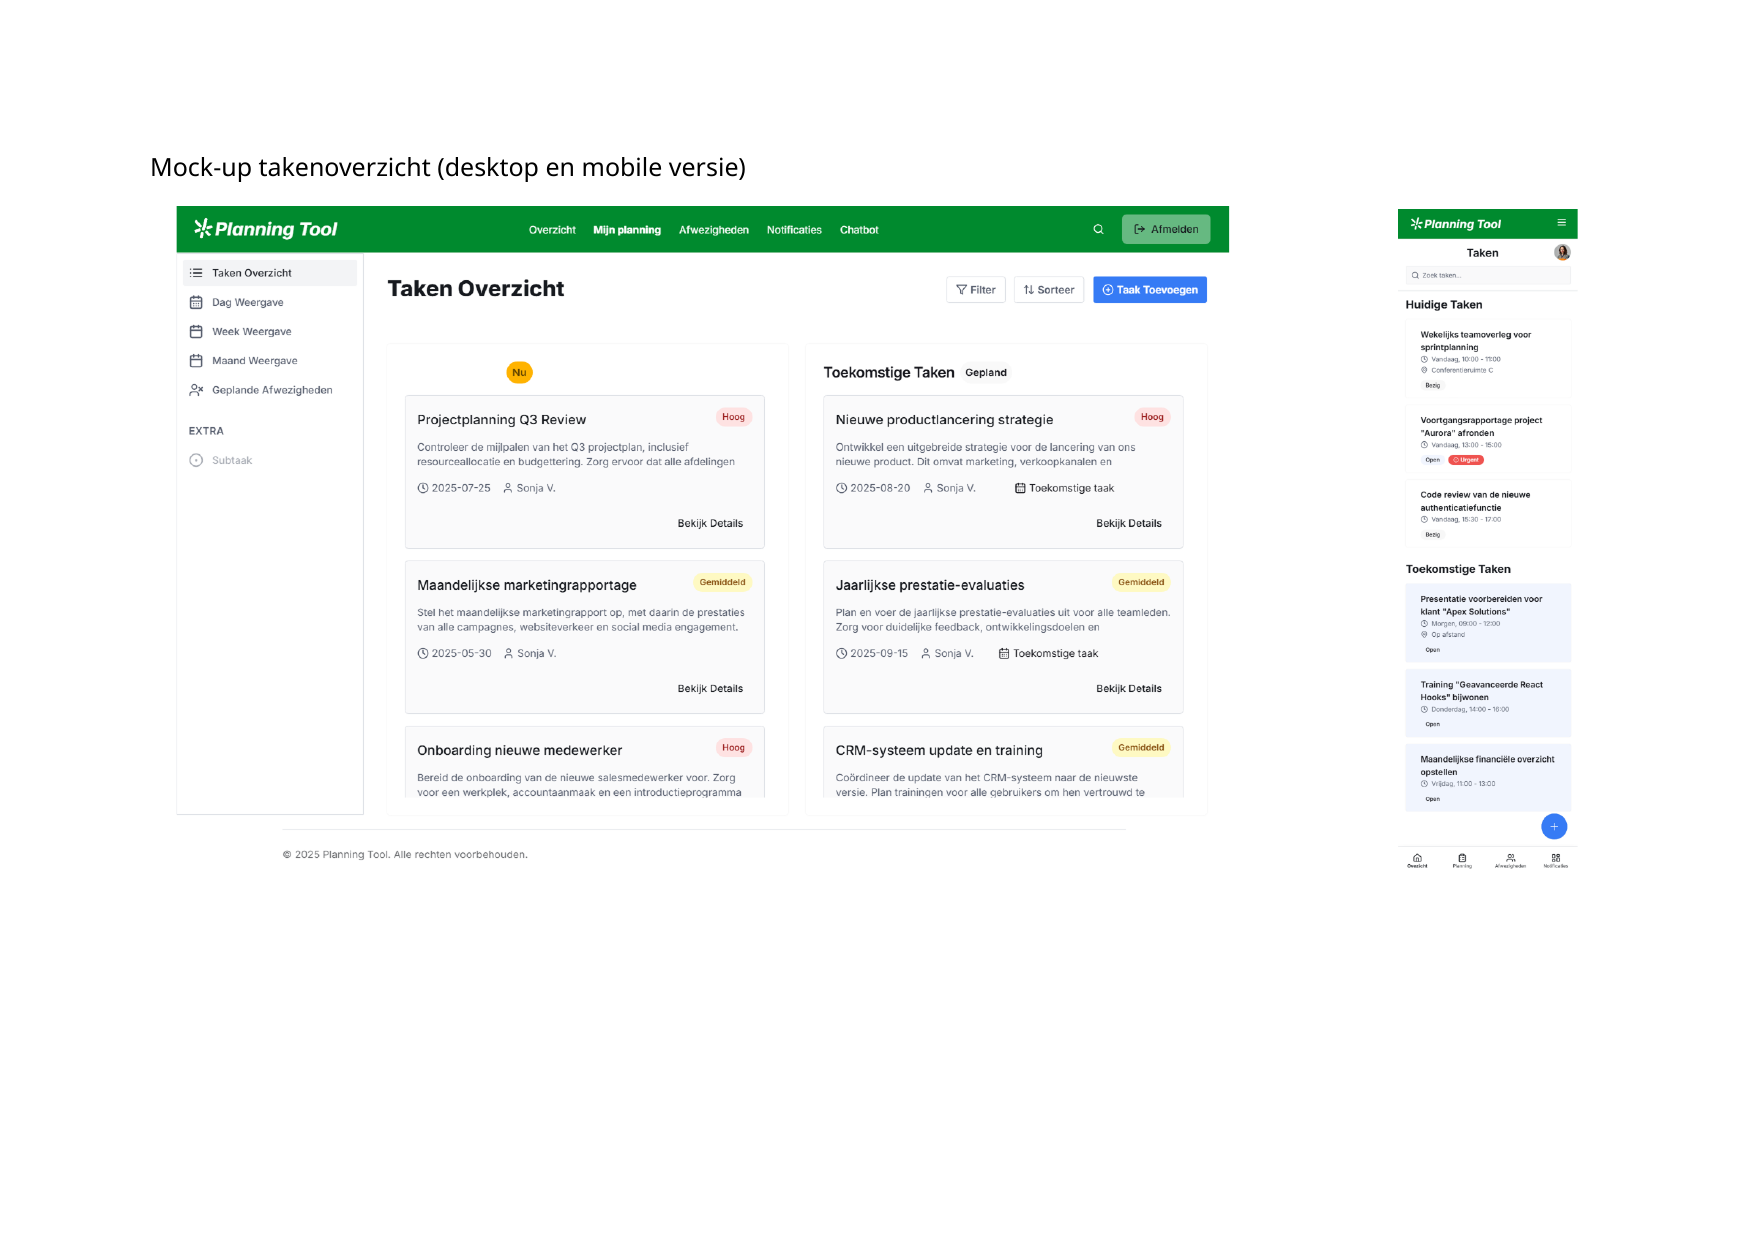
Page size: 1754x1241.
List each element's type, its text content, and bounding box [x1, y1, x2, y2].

text Mock-up takenoverzicht (desktop en mobile versie) [150, 150, 1604, 184]
picture [1398, 209, 1578, 876]
picture [176, 206, 1230, 876]
